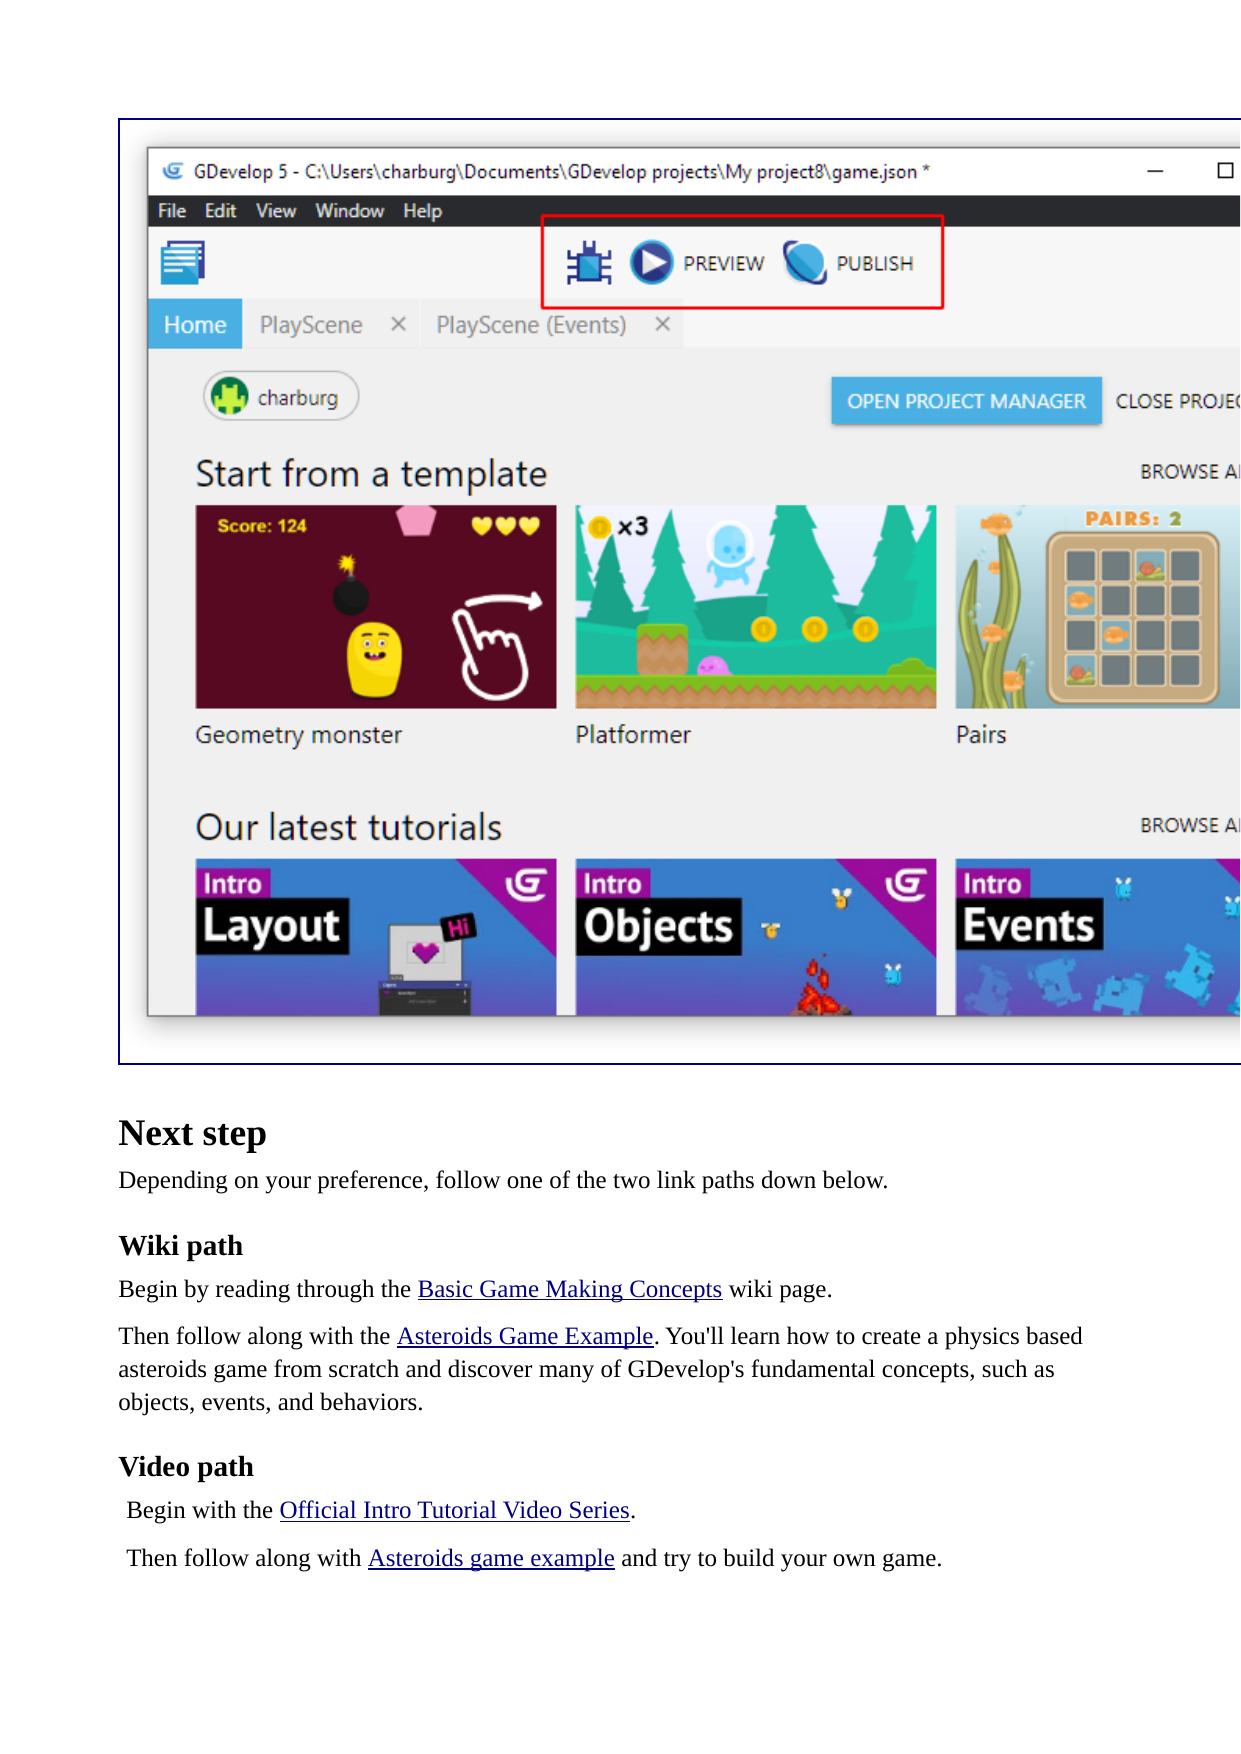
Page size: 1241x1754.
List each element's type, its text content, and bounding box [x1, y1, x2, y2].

subtitle Next step [118, 1110, 1122, 1153]
text Begin by reading through the Basic Game Making Concepts wiki page. [118, 1274, 1122, 1302]
text Then follow along with Asteroids game example and try to build your own game. [126, 1543, 1122, 1572]
text Depending on your preference, follow one of the two link paths down below. [118, 1166, 1122, 1194]
subtitle Video path [118, 1449, 1122, 1483]
text Then follow along with the Asteroids Game Example. You'll learn how to create a physics based asteroids game from scratch and discover many of GDevelop's fundamental concepts, such as objects, events, and behaviors. [118, 1321, 1122, 1416]
text Begin with the Official Intro Tutorial Video Series. [126, 1496, 1122, 1524]
subtitle Wiki path [118, 1228, 1122, 1261]
picture [120, 120, 1241, 1063]
